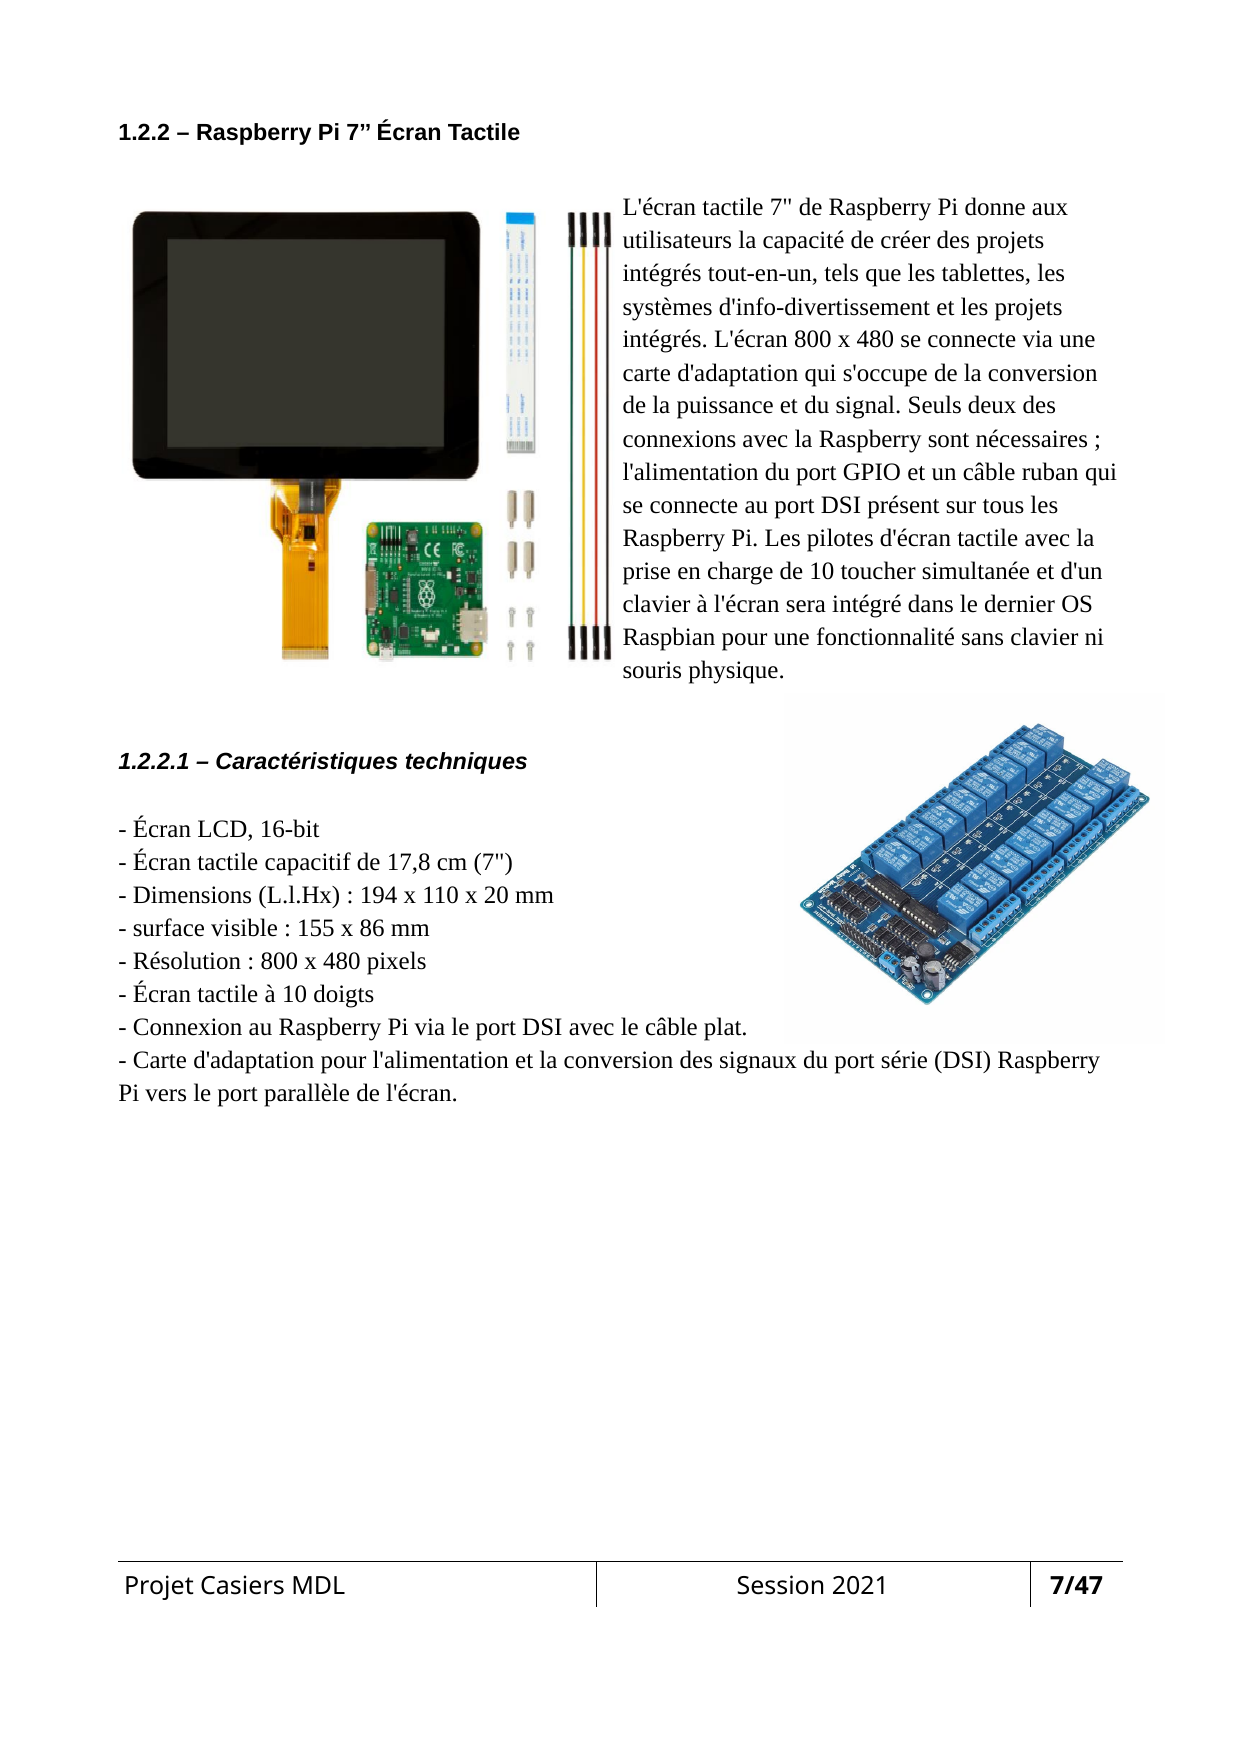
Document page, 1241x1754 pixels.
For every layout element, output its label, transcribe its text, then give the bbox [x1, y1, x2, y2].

subtitle 1.2.2 – Raspberry Pi 7’’ Écran Tactile [118, 118, 1122, 145]
text L'écran tactile 7" de Raspberry Pi donne aux utilisateurs la capacité de créer des projets intégrés tout-en-un, tels que les tablettes, les systèmes d'info-divertissement et les projets intégrés. L'écran 800 x 480 se connecte via une carte d'adaptation qui s'occupe de la conversion de la puissance et du signal. Seuls deux des connexions avec la Raspberry sont nécessaires ; l'alimentation du port GPIO et un câble ruban qui se connecte au port DSI présent sur tous les Raspberry Pi. Les pilotes d'écran tactile avec la prise en charge de 10 toucher simultanée et d'un clavier à l'écran sera intégré dans le dernier OS Raspbian pour une fonctionnalité sans clavier ni souris physique. [118, 192, 1122, 683]
text - Écran LCD, 16-bit [118, 814, 784, 843]
picture [111, 190, 623, 682]
text - Écran tactile capacitif de 17,8 cm (7") - Dimensions (L.l.Hx) : 194 x 110 x 20 mm - surface visible : 155 x 86 mm - Résolution : 800 x 480 pixels - Écran tactile à 10 doigts - Connexion au Raspberry Pi via le port DSI avec le câble plat. - Carte d'adaptation pour l'alimentation et la conversion des signaux du port série (DSI) Raspberry Pi vers le port parallèle de l'écran. [118, 847, 1122, 1107]
subtitle 1.2.2.1 – Caractéristiques techniques [118, 748, 784, 775]
picture [784, 693, 1165, 1044]
